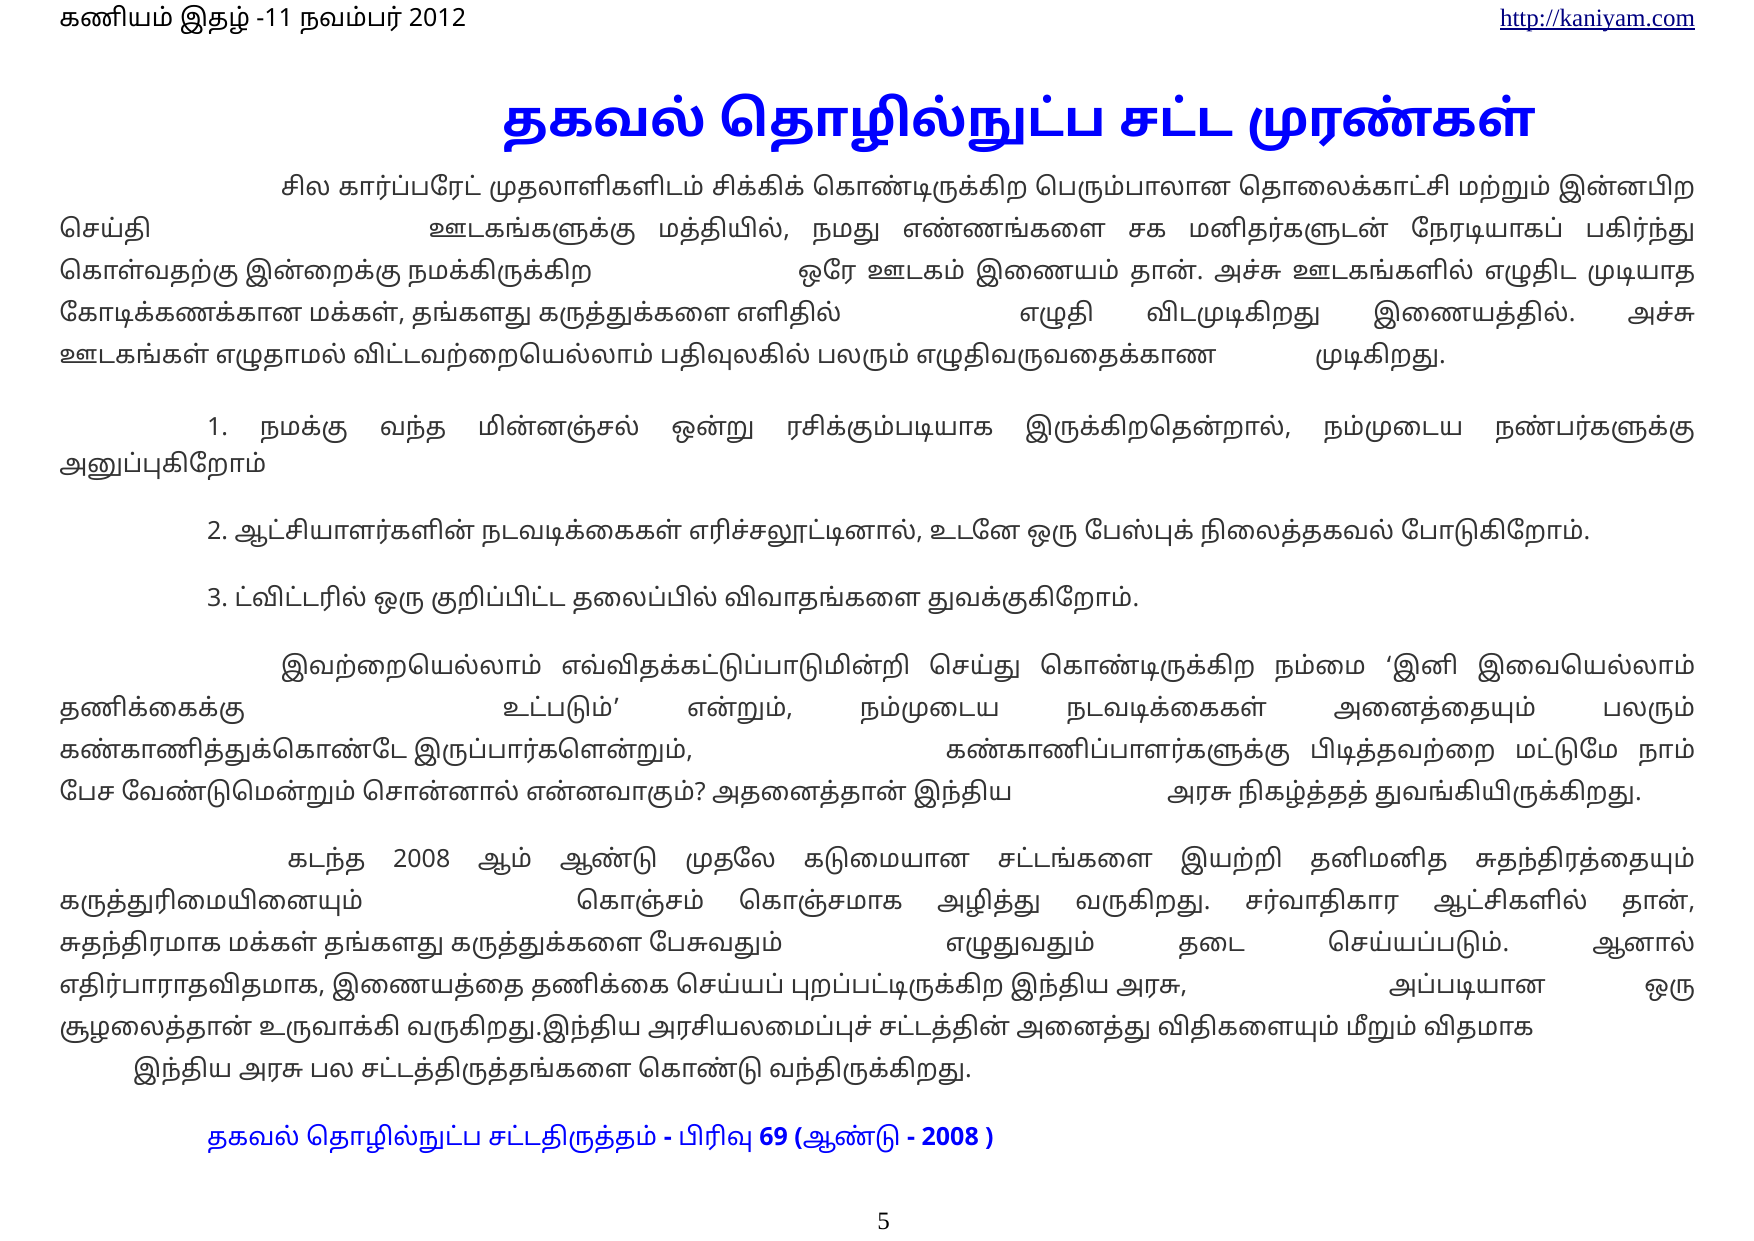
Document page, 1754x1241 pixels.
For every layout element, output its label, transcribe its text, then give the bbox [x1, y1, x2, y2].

text 3. ட்விட்டரில் ஒரு குறிப்பிட்ட தலைப்பில் விவாதங்களை துவக்குகிறோம். [59, 580, 1695, 617]
text சில கார்ப்பரேட் முதலாளிகளிடம் சிக்கிக் கொண்டிருக்கிற பெரும்பாலான தொலைக்காட்சி மற்றும் இன்னபிற செய்தி ஊடகங்களுக்கு மத்தியில், நமது எண்ணங்களை சக மனிதர்களுடன் நேரடியாகப் பகிர்ந்து கொள்வதற்கு இன்றைக்கு நமக்கிருக்கிற ஒரே ஊடகம் இணையம் தான். அச்சு ஊடகங்களில் எழுதிட முடியாத கோடிக்கணக்கான மக்கள், தங்களது கருத்துக்களை எளிதில் எழுதி விடமுடிகிறது இணையத்தில். அச்சு ஊடகங்கள் எழுதாமல் விட்டவற்றையெல்லாம் பதிவுலகில் பலரும் எழுதிவருவதைக்காண முடிகிறது. [59, 169, 1695, 373]
text தகவல் தொழில்நுட்ப சட்டதிருத்தம் - பிரிவு 69 (ஆண்டு - 2008 ) [59, 1118, 1695, 1155]
text 2. ஆட்சியாளர்களின் நடவடிக்கைகள் எரிச்சலூட்டினால், உடனே ஒரு பேஸ்புக் நிலைத்தகவல் போடுகிறோம். [59, 512, 1695, 549]
text 1. நமக்கு வந்த மின்னஞ்சல் ஒன்று ரசிக்கும்படியாக இருக்கிறதென்றால், நம்முடைய நண்பர்களுக்கு அனுப்புகிறோம் [59, 408, 1695, 483]
text இவற்றையெல்லாம் எவ்விதக்கட்டுப்பாடுமின்றி செய்து கொண்டிருக்கிற நம்மை ‘இனி இவையெல்லாம் தணிக்கைக்கு உட்படும்’ என்றும், நம்முடைய நடவடிக்கைகள் அனைத்தையும் பலரும் கண்காணித்துக்கொண்டே இருப்பார்களென்றும், கண்காணிப்பாளர்களுக்கு பிடித்தவற்றை மட்டுமே நாம் பேச வேண்டுமென்றும் சொன்னால் என்னவாகும்? அதனைத்தான் இந்திய அரசு நிகழ்த்தத் துவங்கியிருக்கிறது. [59, 647, 1695, 810]
text கடந்த 2008 ஆம் ஆண்டு முதலே கடுமையான சட்டங்களை இயற்றி தனிமனித சுதந்திரத்தையும் கருத்துரிமையினையும் கொஞ்சம் கொஞ்சமாக அழித்து வருகிறது. சர்வாதிகார ஆட்சிகளில் தான், சுதந்திரமாக மக்கள் தங்களது கருத்துக்களை பேசுவதும் எழுதுவதும் தடை செய்யப்படும். ஆனால் எதிர்பாராதவிதமாக, இணையத்தை தணிக்கை செய்யப் புறப்பட்டிருக்கிற இந்திய அரசு, அப்படியான ஒரு சூழலைத்தான் உருவாக்கி வருகிறது.இந்திய அரசியலமைப்புச் சட்டத்தின் அனைத்து விதிகளையும் மீறும் விதமாக இந்திய அரசு பல சட்டத்திருத்தங்களை கொண்டு வந்திருக்கிறது. [59, 841, 1695, 1088]
subtitle தகவல் தொழில்நுட்ப சட்ட முரண்கள் [59, 89, 1695, 156]
